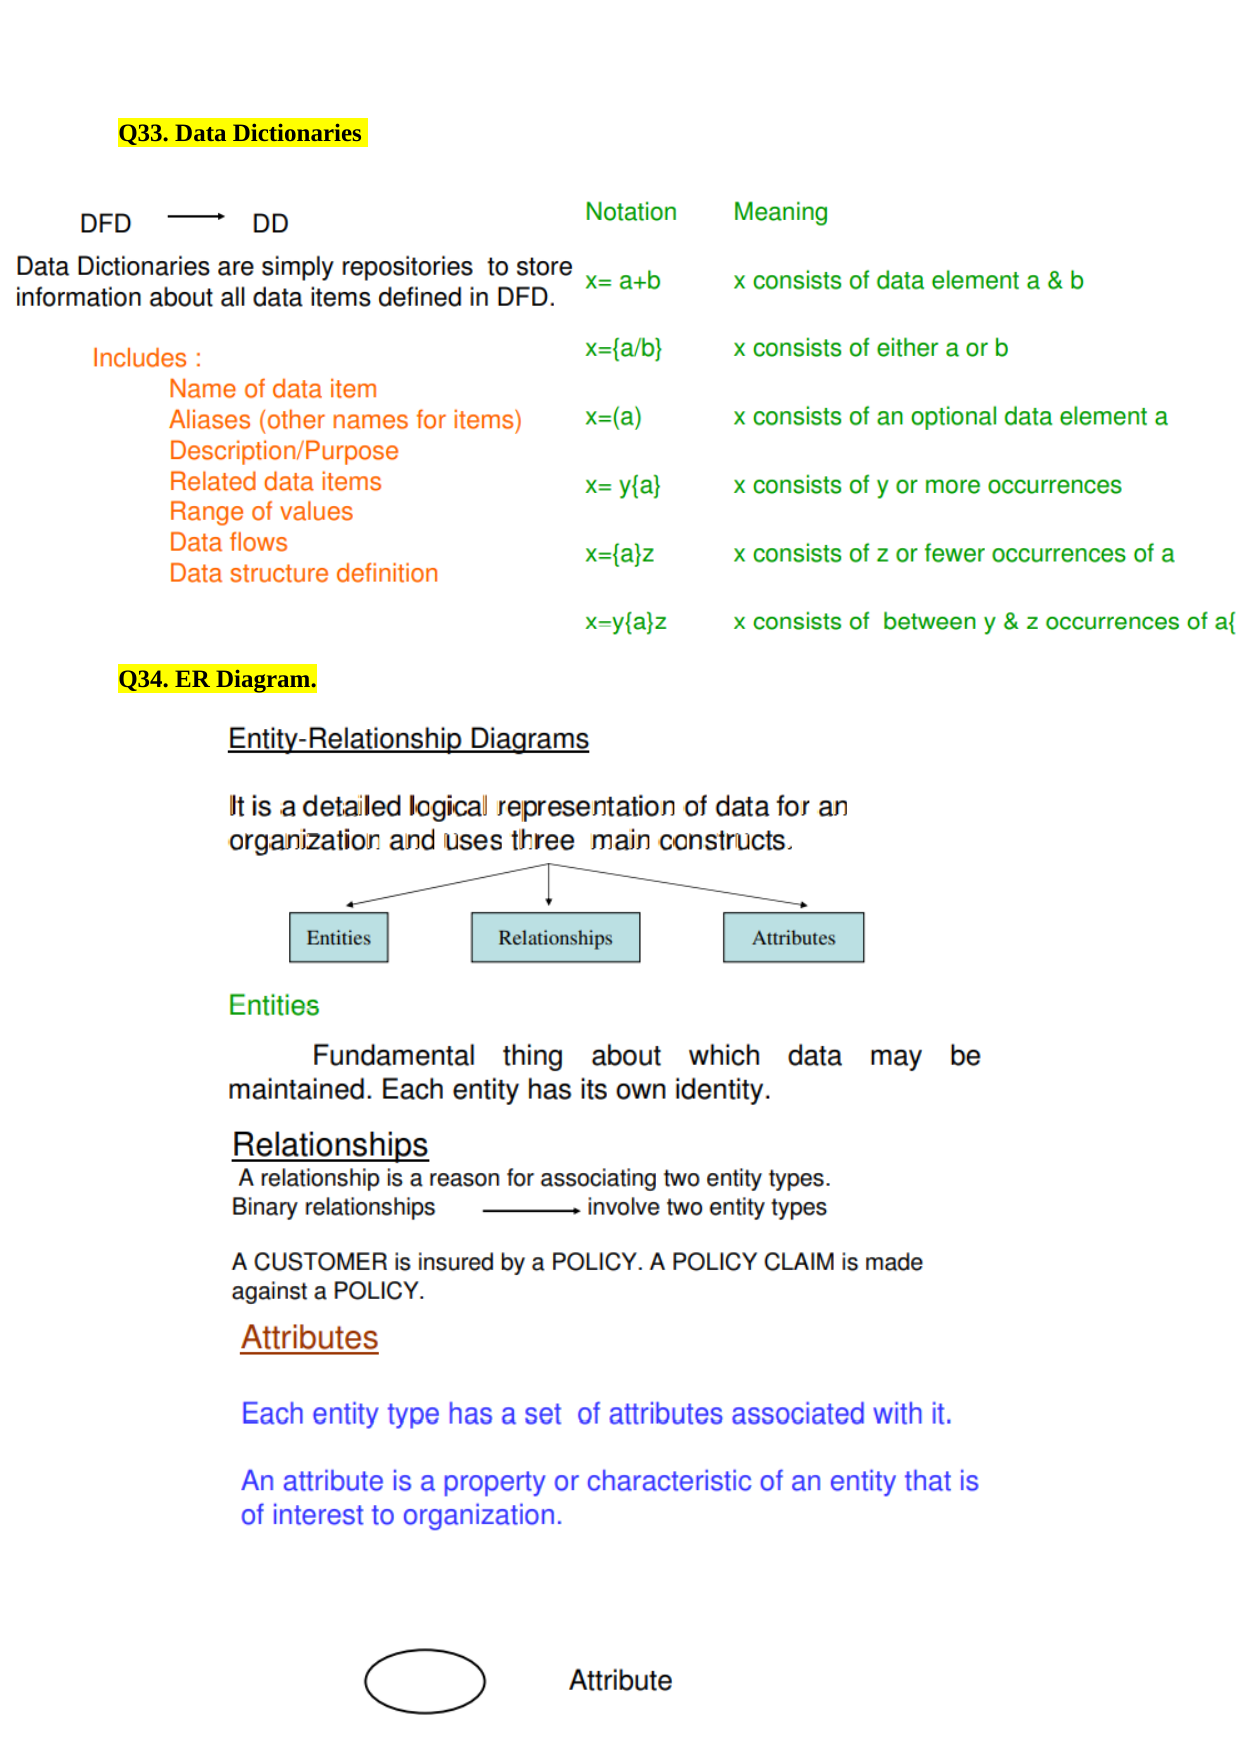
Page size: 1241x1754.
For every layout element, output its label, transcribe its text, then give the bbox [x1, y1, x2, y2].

text Q34. ER Diagram. [118, 664, 1122, 693]
text Q33. Data Dictionaries [118, 118, 1122, 147]
picture [213, 1123, 995, 1720]
picture [583, 199, 1240, 640]
picture [0, 181, 579, 592]
picture [223, 723, 992, 1115]
